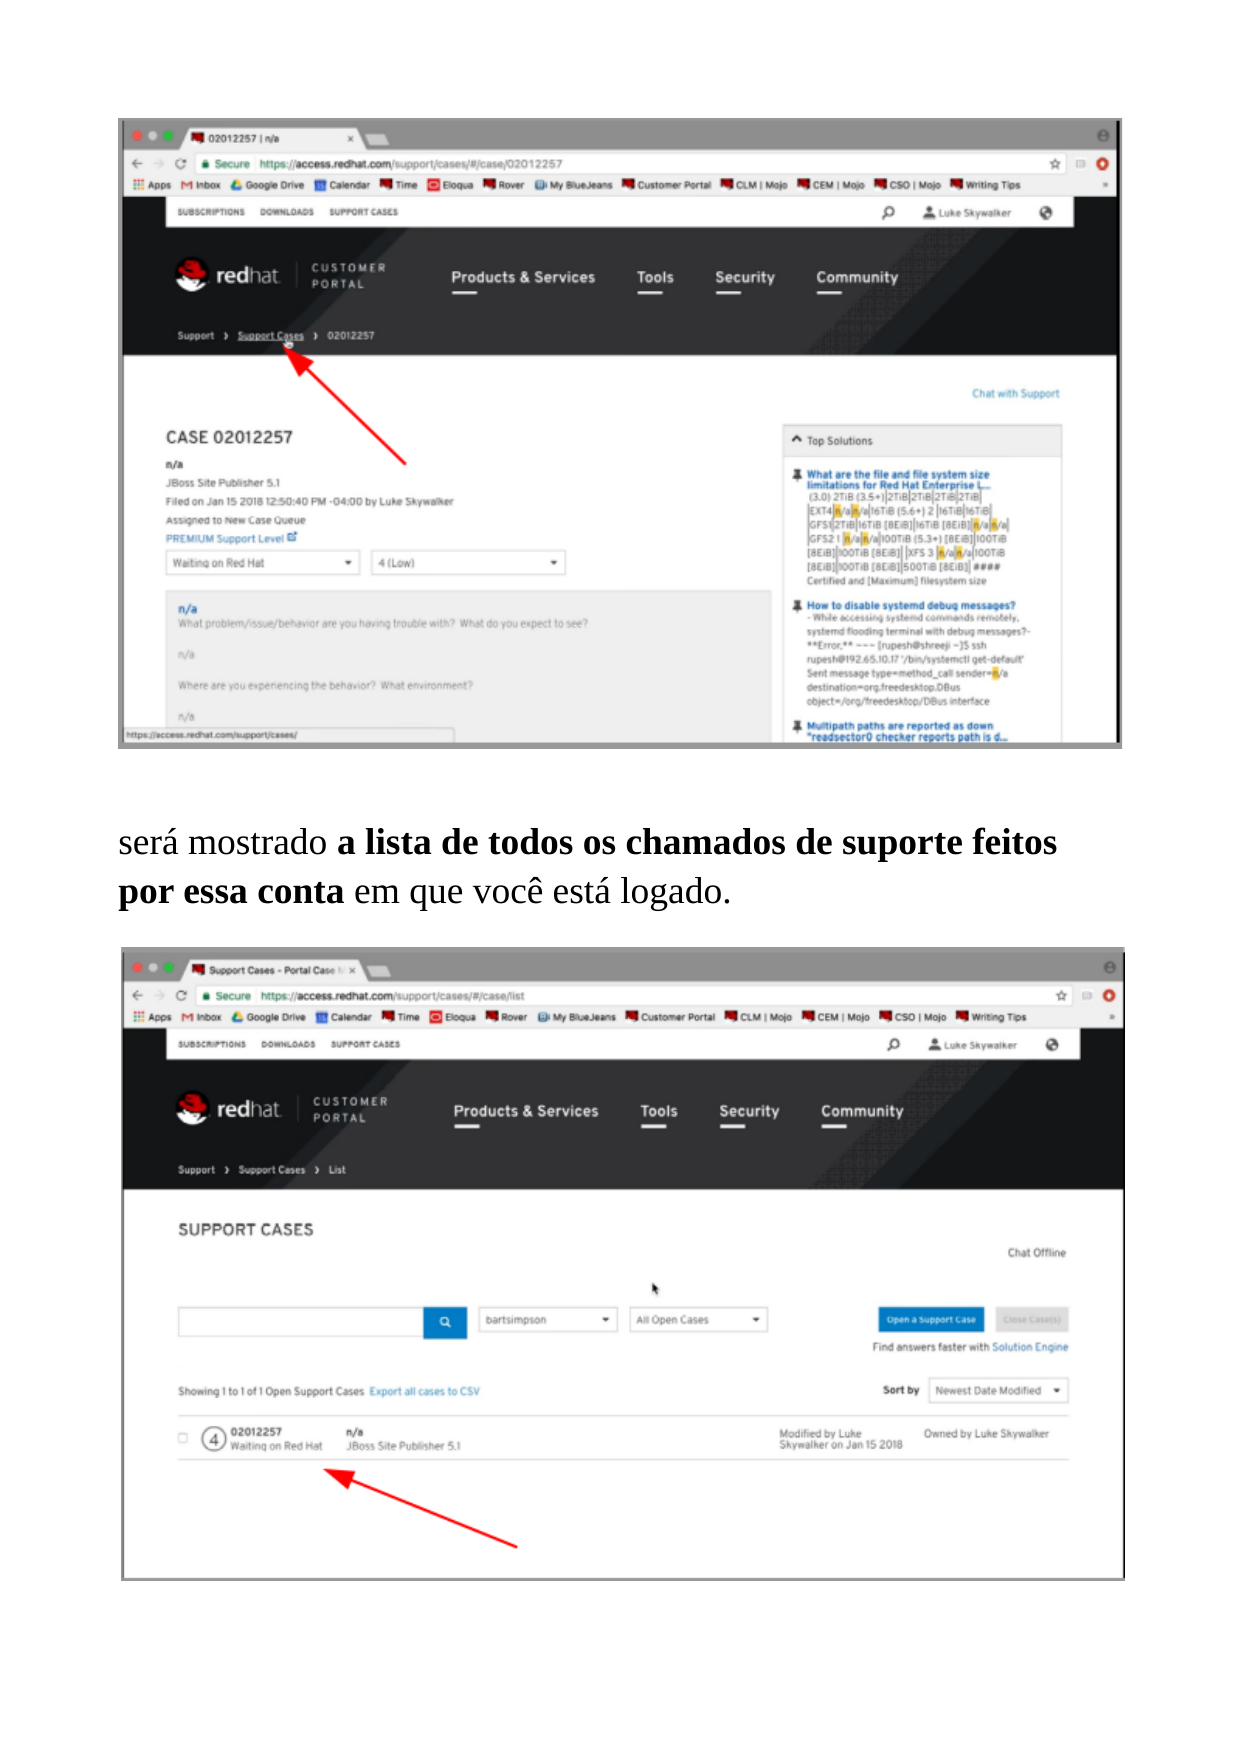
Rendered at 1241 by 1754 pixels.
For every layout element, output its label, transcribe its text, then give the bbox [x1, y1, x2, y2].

picture [118, 118, 1123, 749]
text será mostrado a lista de todos os chamados de suporte feitos por essa conta em que você está logado. [118, 819, 1122, 912]
picture [121, 947, 1125, 1581]
